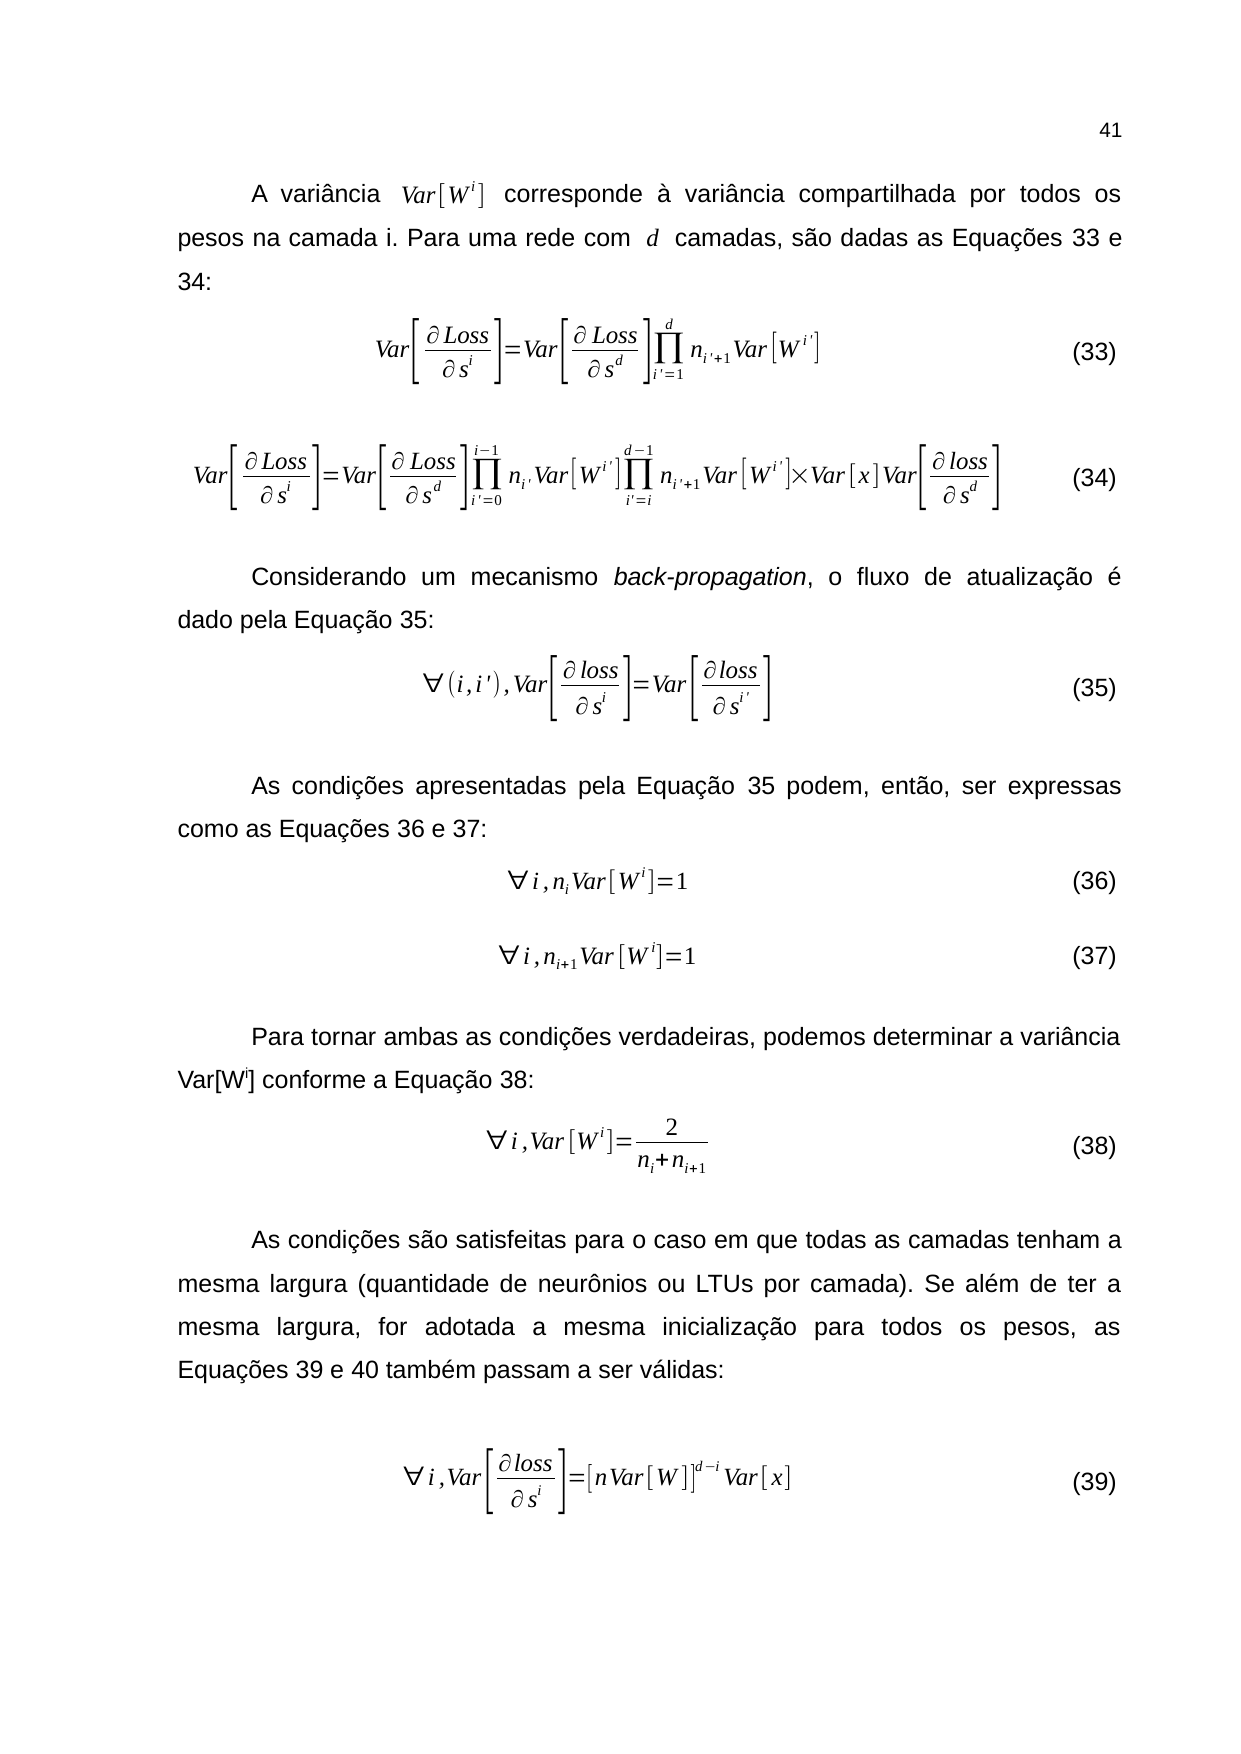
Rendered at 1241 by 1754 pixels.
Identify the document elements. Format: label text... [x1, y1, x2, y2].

table_header [177, 1441, 1017, 1521]
table_header [177, 933, 1017, 979]
table_header (37) [1017, 933, 1122, 979]
text As condições apresentadas pela Equação 35 podem, então, ser expressas como as Equações 36 e 37: [177, 771, 1122, 843]
table_header [177, 857, 1017, 904]
table_header (33) [1017, 310, 1122, 392]
text A variância corresponde à variância compartilhada por todos os pesos na camada i. Para uma rede com camadas, são dadas as Equações 33 e 34: [177, 177, 1122, 295]
table_header [177, 1108, 1017, 1182]
table_header (38) [1017, 1108, 1122, 1182]
text Para tornar ambas as condições verdadeiras, podemos determinar a variância Var[Wi] conforme a Equação 38: [177, 1022, 1122, 1094]
table_header (34) [1017, 436, 1122, 518]
text Considerando um mecanismo back-propagation, o fluxo de atualização é dado pela Equação 35: [177, 562, 1122, 633]
table_header [177, 648, 1017, 728]
table_header [177, 436, 1017, 518]
text As condições são satisfeitas para o caso em que todas as camadas tenham a mesma largura (quantidade de neurônios ou LTUs por camada). Se além de ter a mesma largura, for adotada a mesma inicialização para todos os pesos, as Equações 39 e 40 também passam a ser válidas: [177, 1225, 1122, 1383]
table_header [177, 310, 1017, 392]
table_header (36) [1017, 857, 1122, 904]
table_header (39) [1017, 1441, 1122, 1521]
table_header (35) [1017, 648, 1122, 728]
